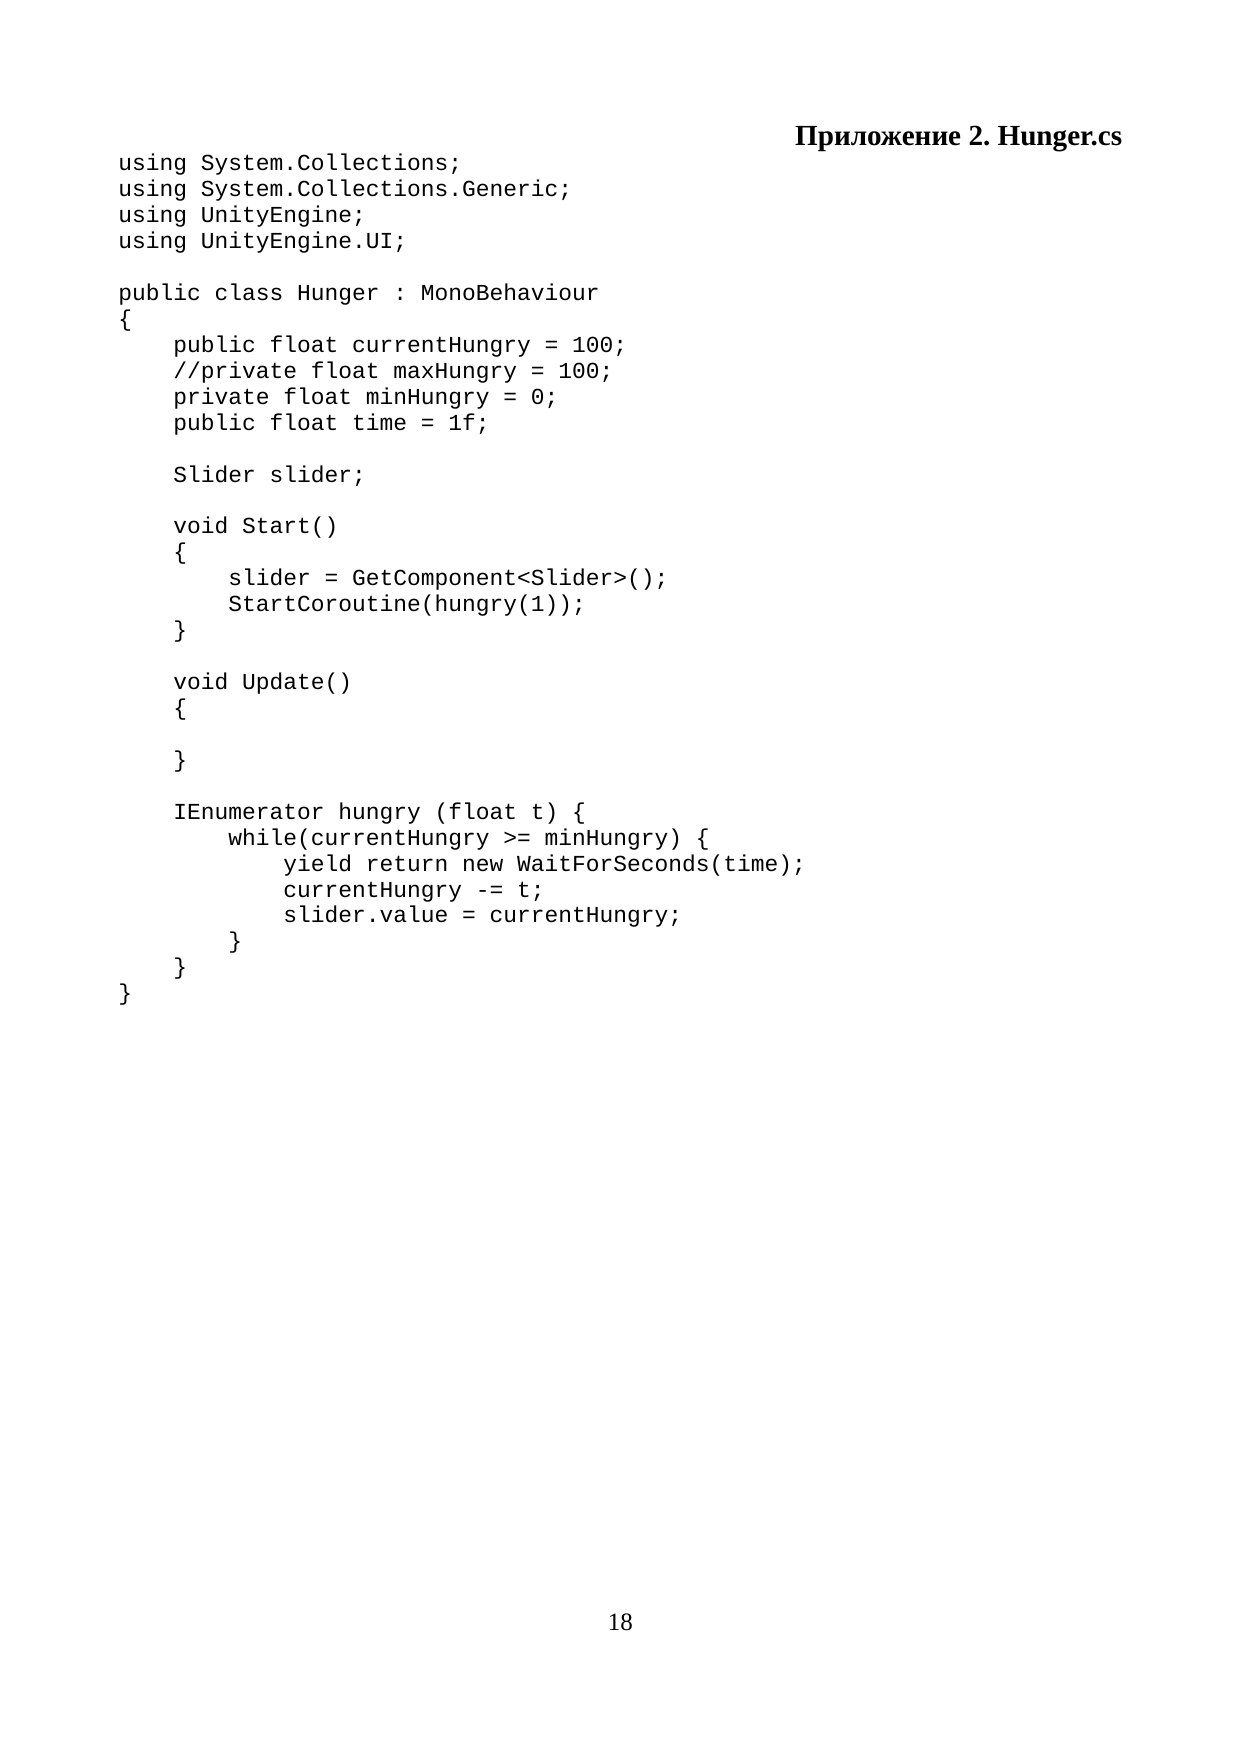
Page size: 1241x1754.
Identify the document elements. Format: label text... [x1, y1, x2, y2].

text void Update() [118, 670, 1122, 696]
text { [118, 541, 1122, 567]
text using UnityEngine; [118, 203, 1122, 229]
text IEnumerator hungry (float t) { [118, 800, 1122, 826]
text void Start() [118, 515, 1122, 541]
text while(currentHungry >= minHungry) { [118, 826, 1122, 852]
text using System.Collections.Generic; [118, 178, 1122, 203]
text public class Hunger : MonoBehaviour [118, 281, 1122, 307]
text yield return new WaitForSeconds(time); [118, 852, 1122, 878]
text { [118, 696, 1122, 722]
text using System.Collections; [118, 152, 1122, 178]
text //private float maxHungry = 100; [118, 359, 1122, 385]
text public float currentHungry = 100; [118, 333, 1122, 359]
text private float minHungry = 0; [118, 385, 1122, 411]
text Приложение 2. Hunger.cs [118, 118, 1122, 152]
text currentHungry -= t; [118, 878, 1122, 904]
text } [118, 930, 1122, 956]
text Slider slider; [118, 463, 1122, 489]
text slider = GetComponent<Slider>(); [118, 567, 1122, 593]
text } [118, 982, 1122, 1008]
text } [118, 956, 1122, 982]
text } [118, 748, 1122, 774]
text public float time = 1f; [118, 411, 1122, 437]
text { [118, 307, 1122, 333]
text using UnityEngine.UI; [118, 229, 1122, 255]
text StartCoroutine(hungry(1)); [118, 593, 1122, 618]
text } [118, 618, 1122, 644]
text slider.value = currentHungry; [118, 904, 1122, 930]
